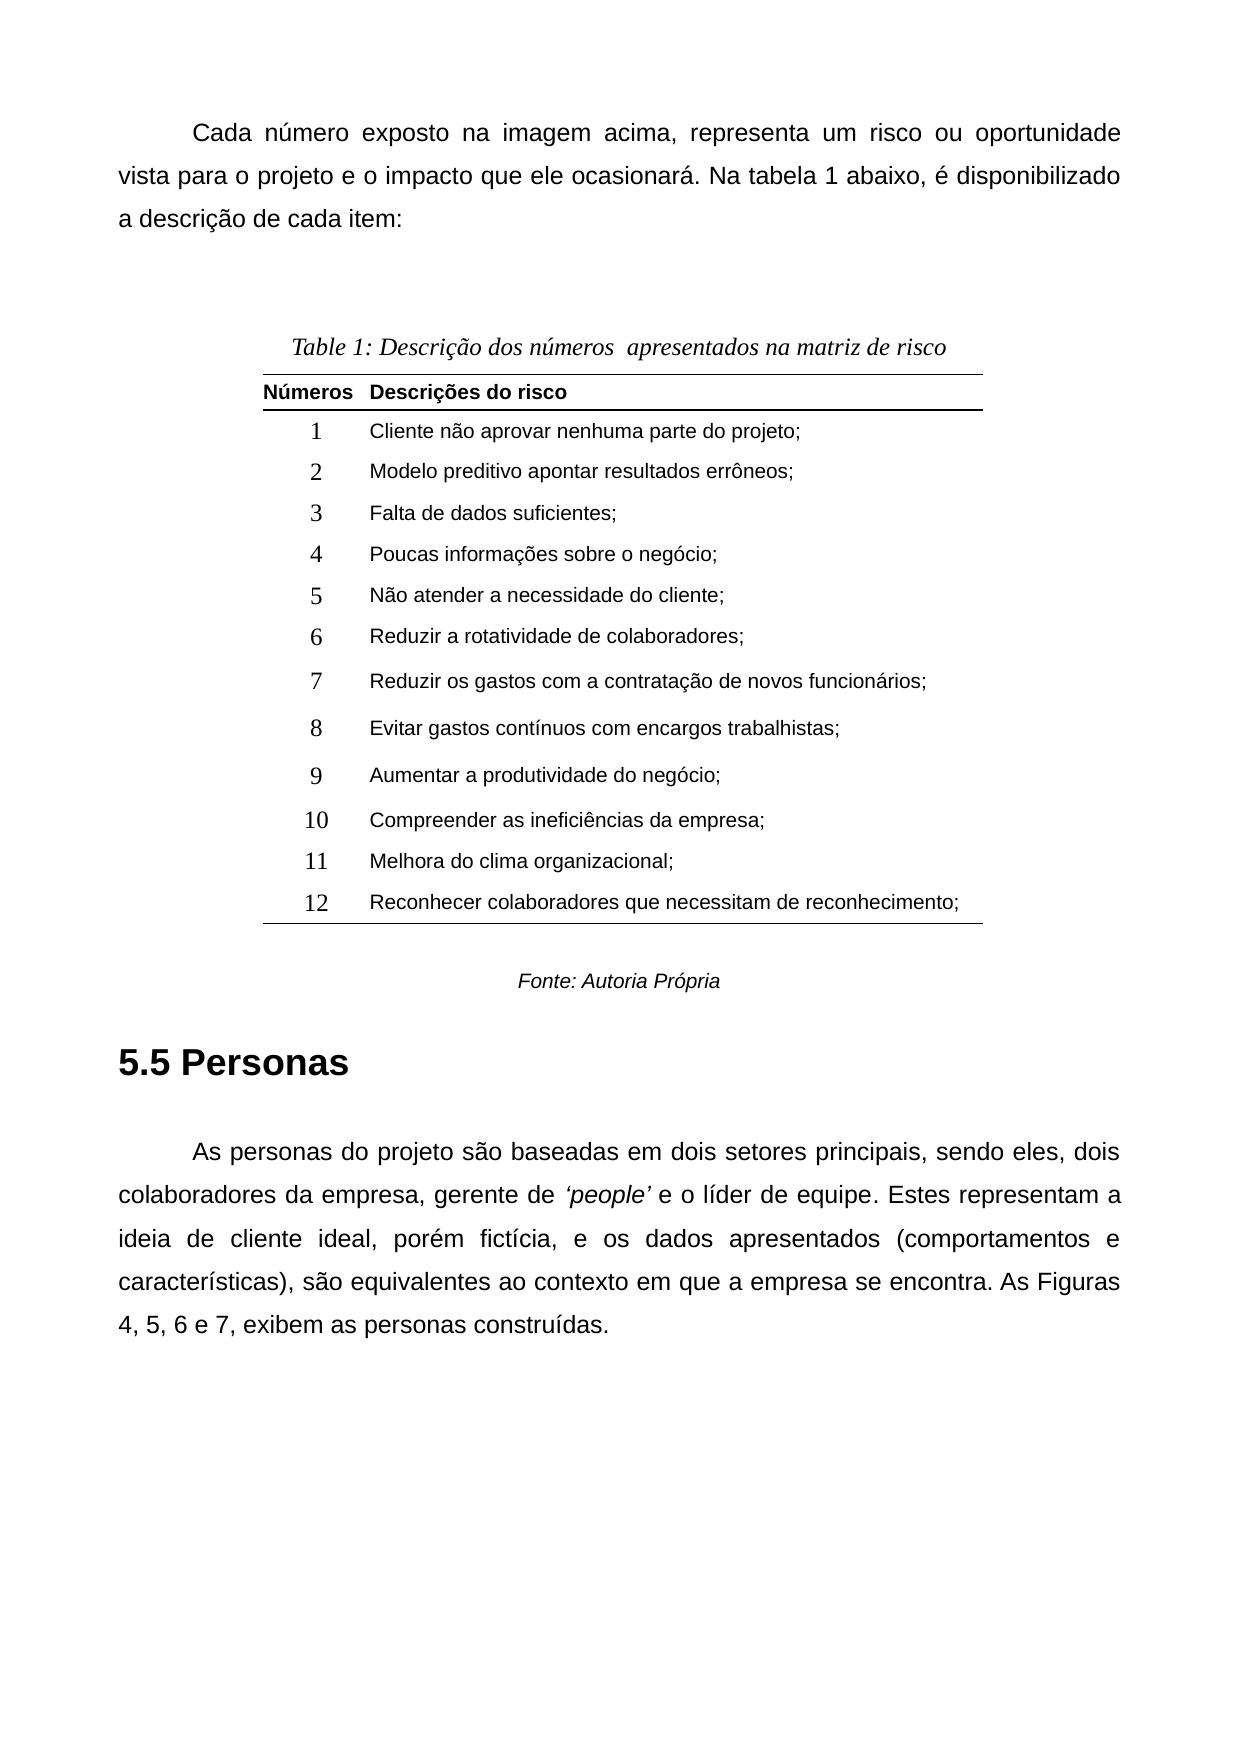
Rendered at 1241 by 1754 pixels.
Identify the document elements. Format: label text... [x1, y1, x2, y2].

table_cell Aumentar a produtividade do negócio; [369, 752, 983, 799]
subtitle 5.5 Personas [118, 1040, 1122, 1083]
table_header Descrições do risco [369, 375, 983, 409]
table_cell Reconhecer colaboradores que necessitam de reconhecimento; [369, 881, 983, 923]
text As personas do projeto são baseadas em dois setores principais, sendo eles, dois colaboradores da empresa, gerente de ‘people’ e o líder de equipe. Estes representam a ideia de cliente ideal, porém fictícia, e os dados apresentados (comportamentos e características), são equivalentes ao contexto em que a empresa se encontra. As Figuras 4, 5, 6 e 7, exibem as personas construídas. [118, 1137, 1122, 1339]
text Cada número exposto na imagem acima, representa um risco ou oportunidade vista para o projeto e o impacto que ele ocasionará. Na tabela 1 abaixo, é disponibilizado a descrição de cada item: [118, 118, 1122, 233]
table_cell 10 [263, 799, 369, 840]
table_cell Compreender as ineficiências da empresa; [369, 799, 983, 840]
table_cell 2 [263, 451, 369, 492]
table_cell Melhora do clima organizacional; [369, 840, 983, 881]
table_header Números [263, 375, 369, 409]
table_cell Poucas informações sobre o negócio; [369, 533, 983, 574]
table_cell 12 [263, 881, 369, 923]
table_cell Modelo preditivo apontar resultados errôneos; [369, 451, 983, 492]
table_cell Cliente não aprovar nenhuma parte do projeto; [369, 411, 983, 451]
table_cell 6 [263, 616, 369, 657]
text Table 1: Descrição dos números apresentados na matriz de risco [118, 332, 1122, 361]
table_cell 1 [263, 411, 369, 451]
table_cell Evitar gastos contínuos com encargos trabalhistas; [369, 704, 983, 752]
table_cell 11 [263, 840, 369, 881]
table_cell 5 [263, 575, 369, 616]
table_cell Reduzir os gastos com a contratação de novos funcionários; [369, 657, 983, 704]
table_cell 7 [263, 657, 369, 704]
table_cell Reduzir a rotatividade de colaboradores; [369, 616, 983, 657]
table_cell Falta de dados suficientes; [369, 492, 983, 533]
table_cell 4 [263, 533, 369, 574]
table_cell 3 [263, 492, 369, 533]
table_cell 8 [263, 704, 369, 752]
table_cell 9 [263, 752, 369, 799]
text Fonte: Autoria Própria [118, 969, 1122, 993]
table_cell Não atender a necessidade do cliente; [369, 575, 983, 616]
